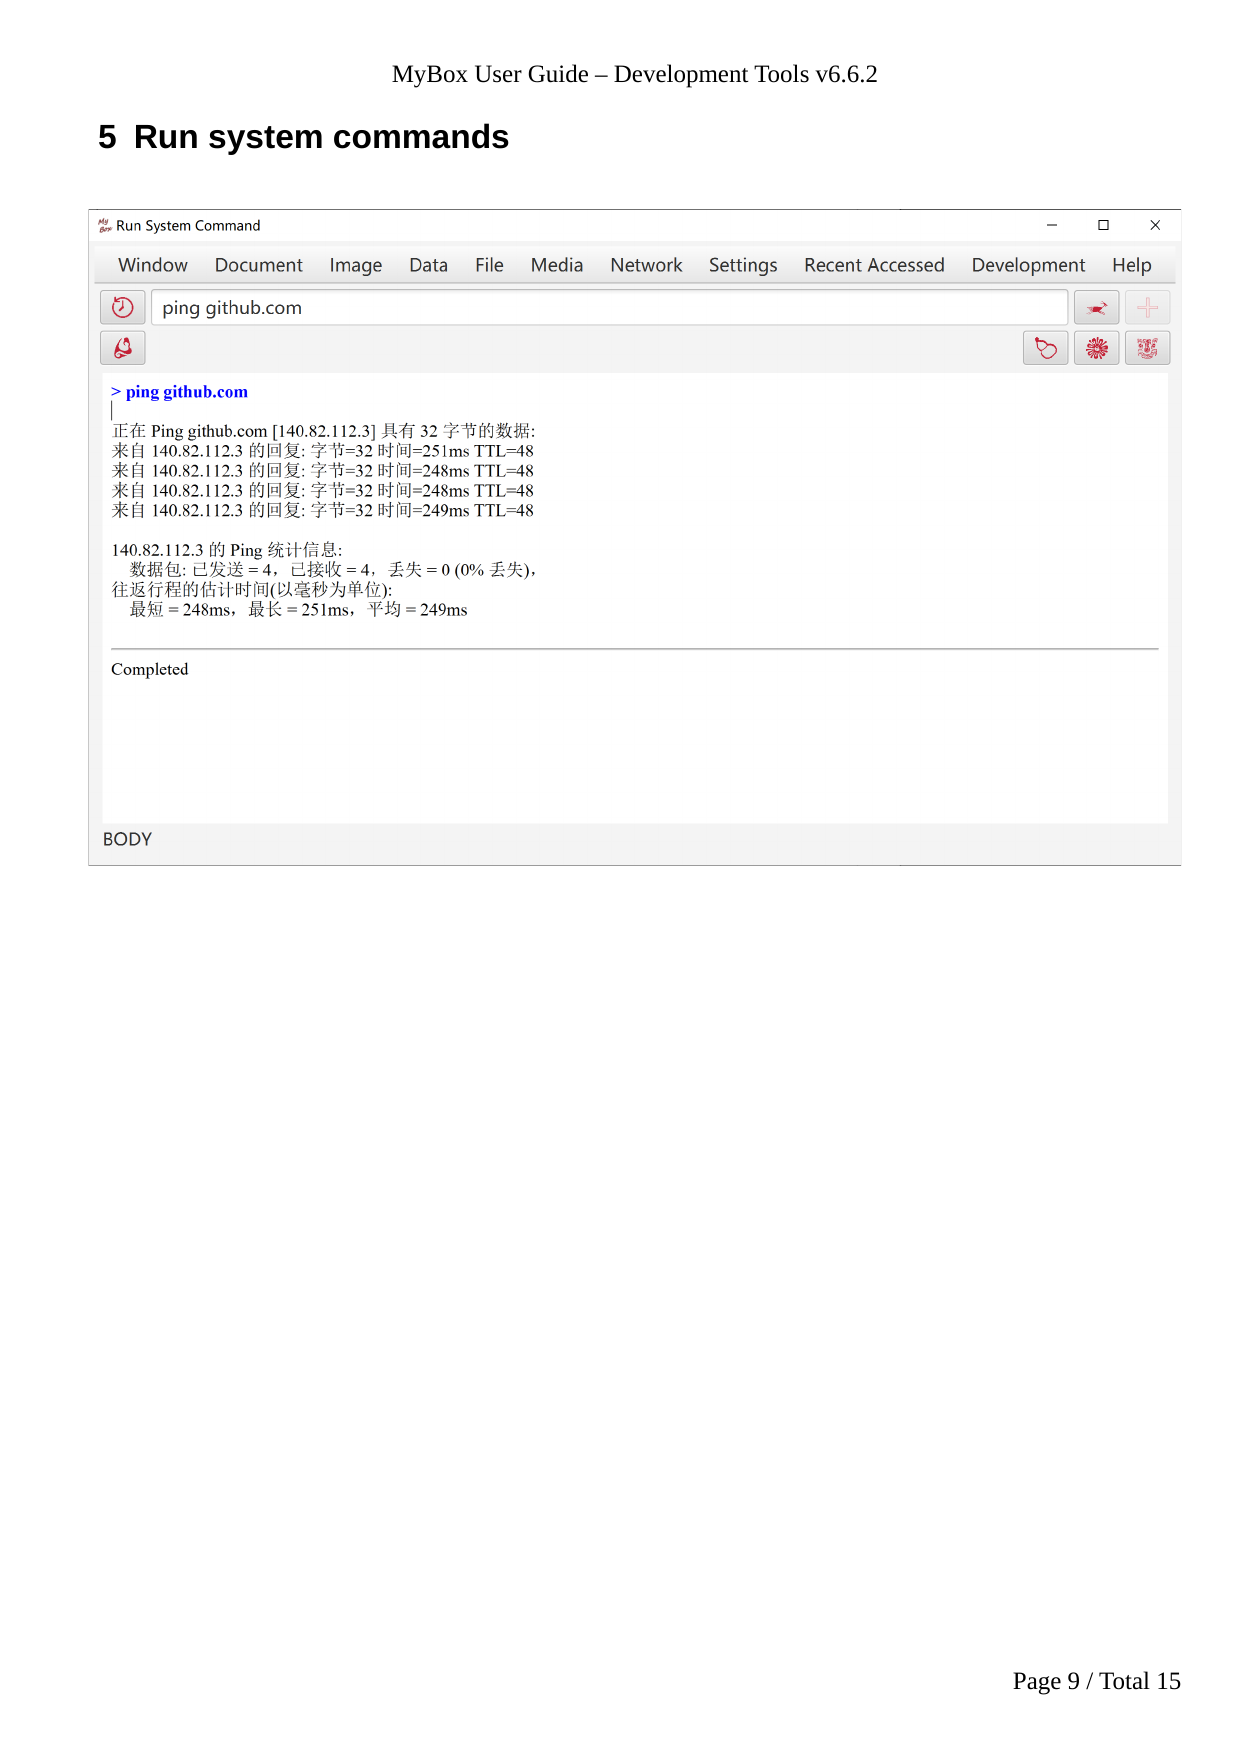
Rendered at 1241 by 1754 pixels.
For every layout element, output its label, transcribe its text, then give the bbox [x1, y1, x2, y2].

picture [88, 209, 1182, 866]
subtitle Run system commands [88, 117, 1181, 156]
